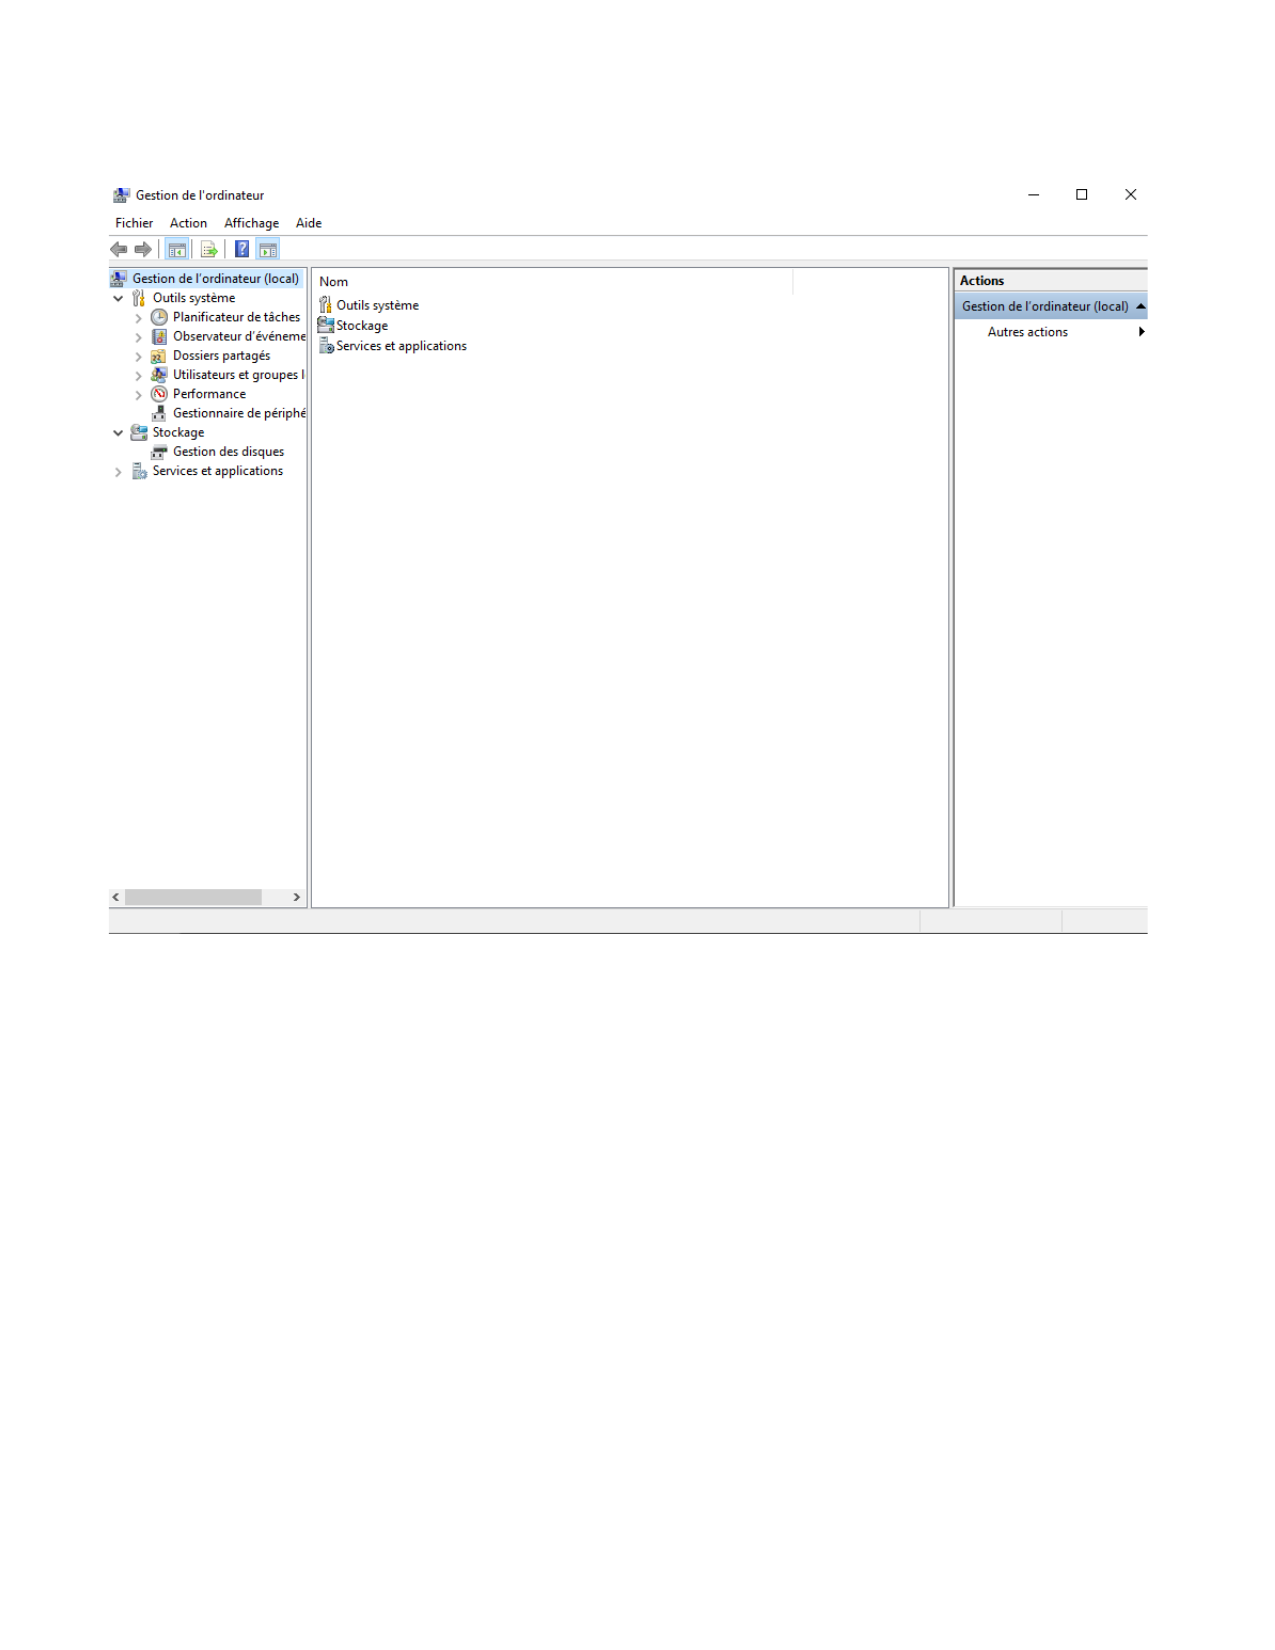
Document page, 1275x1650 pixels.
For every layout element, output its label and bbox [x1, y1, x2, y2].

picture [108, 188, 1148, 934]
